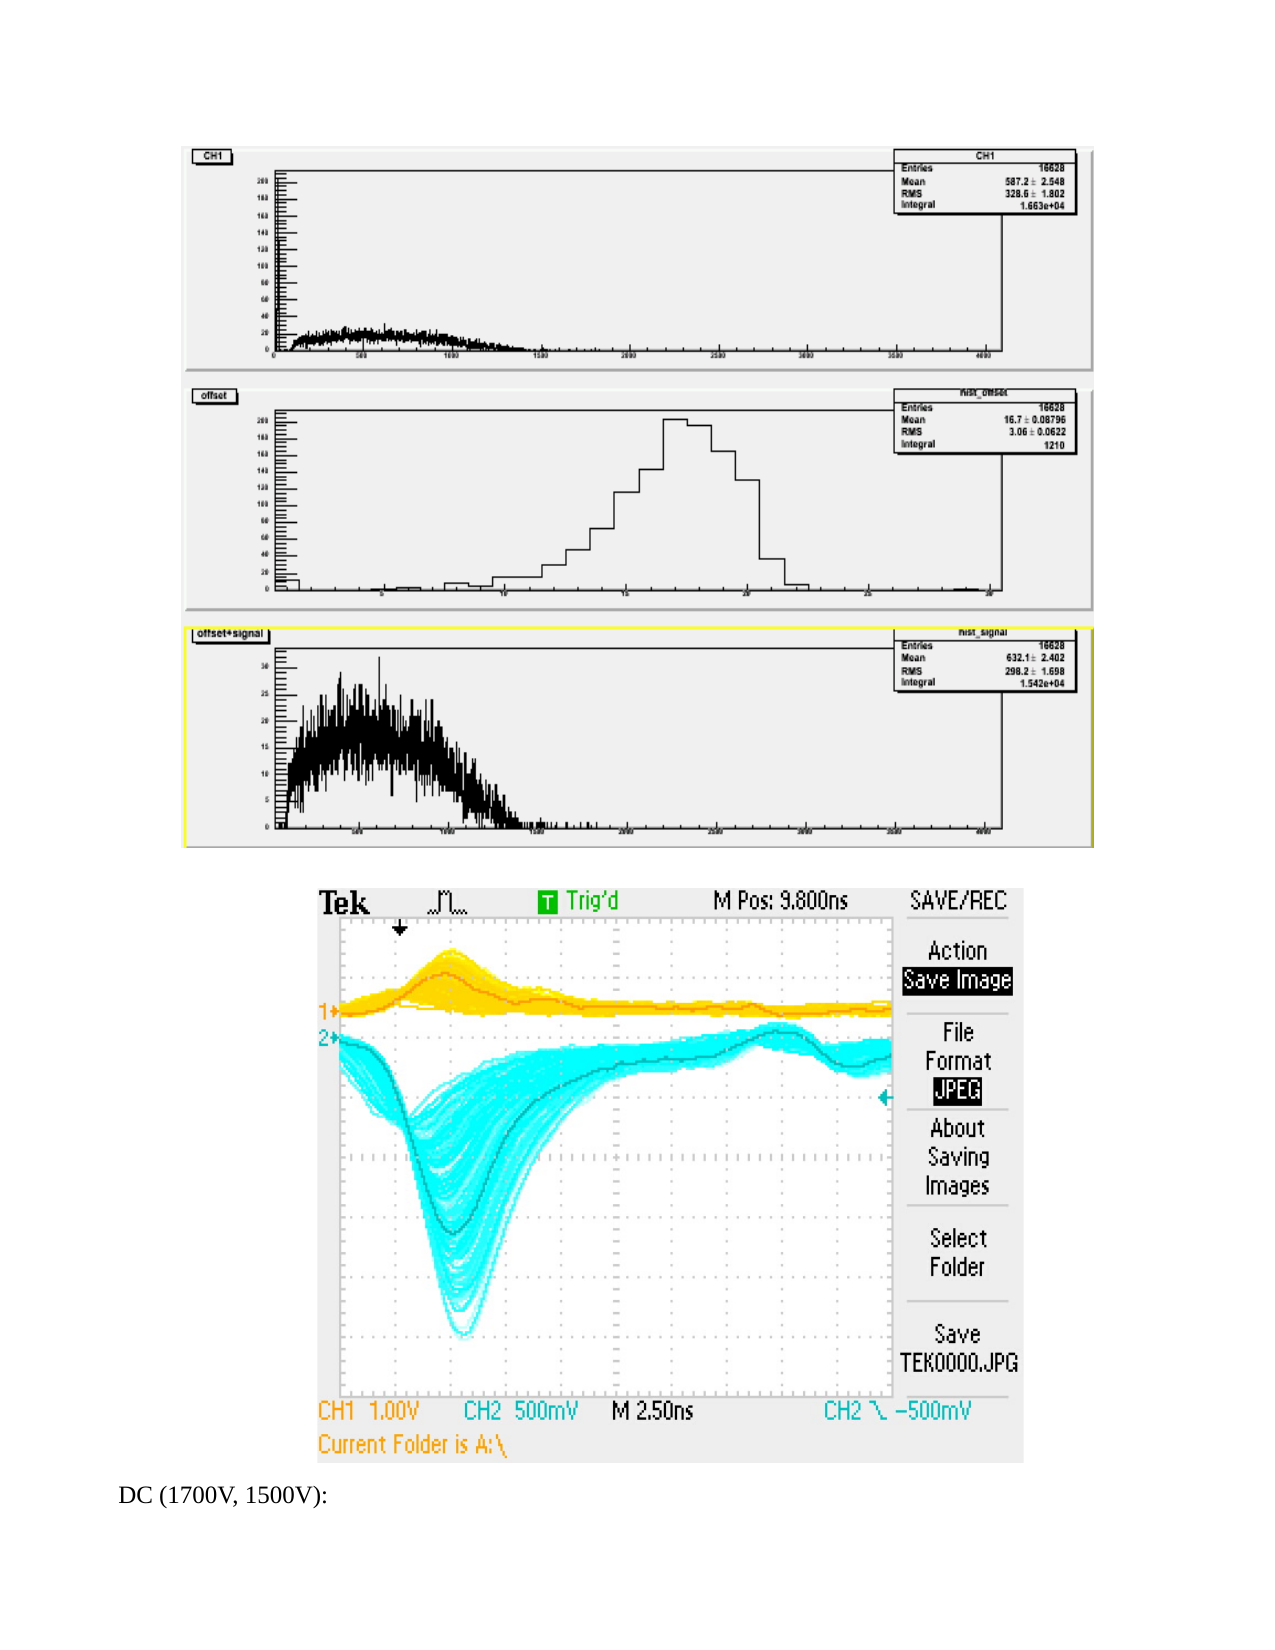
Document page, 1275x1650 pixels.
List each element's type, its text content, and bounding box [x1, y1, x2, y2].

text DC (1700V, 1500V): [118, 1480, 1157, 1509]
picture [181, 146, 1094, 848]
picture [317, 888, 1024, 1463]
